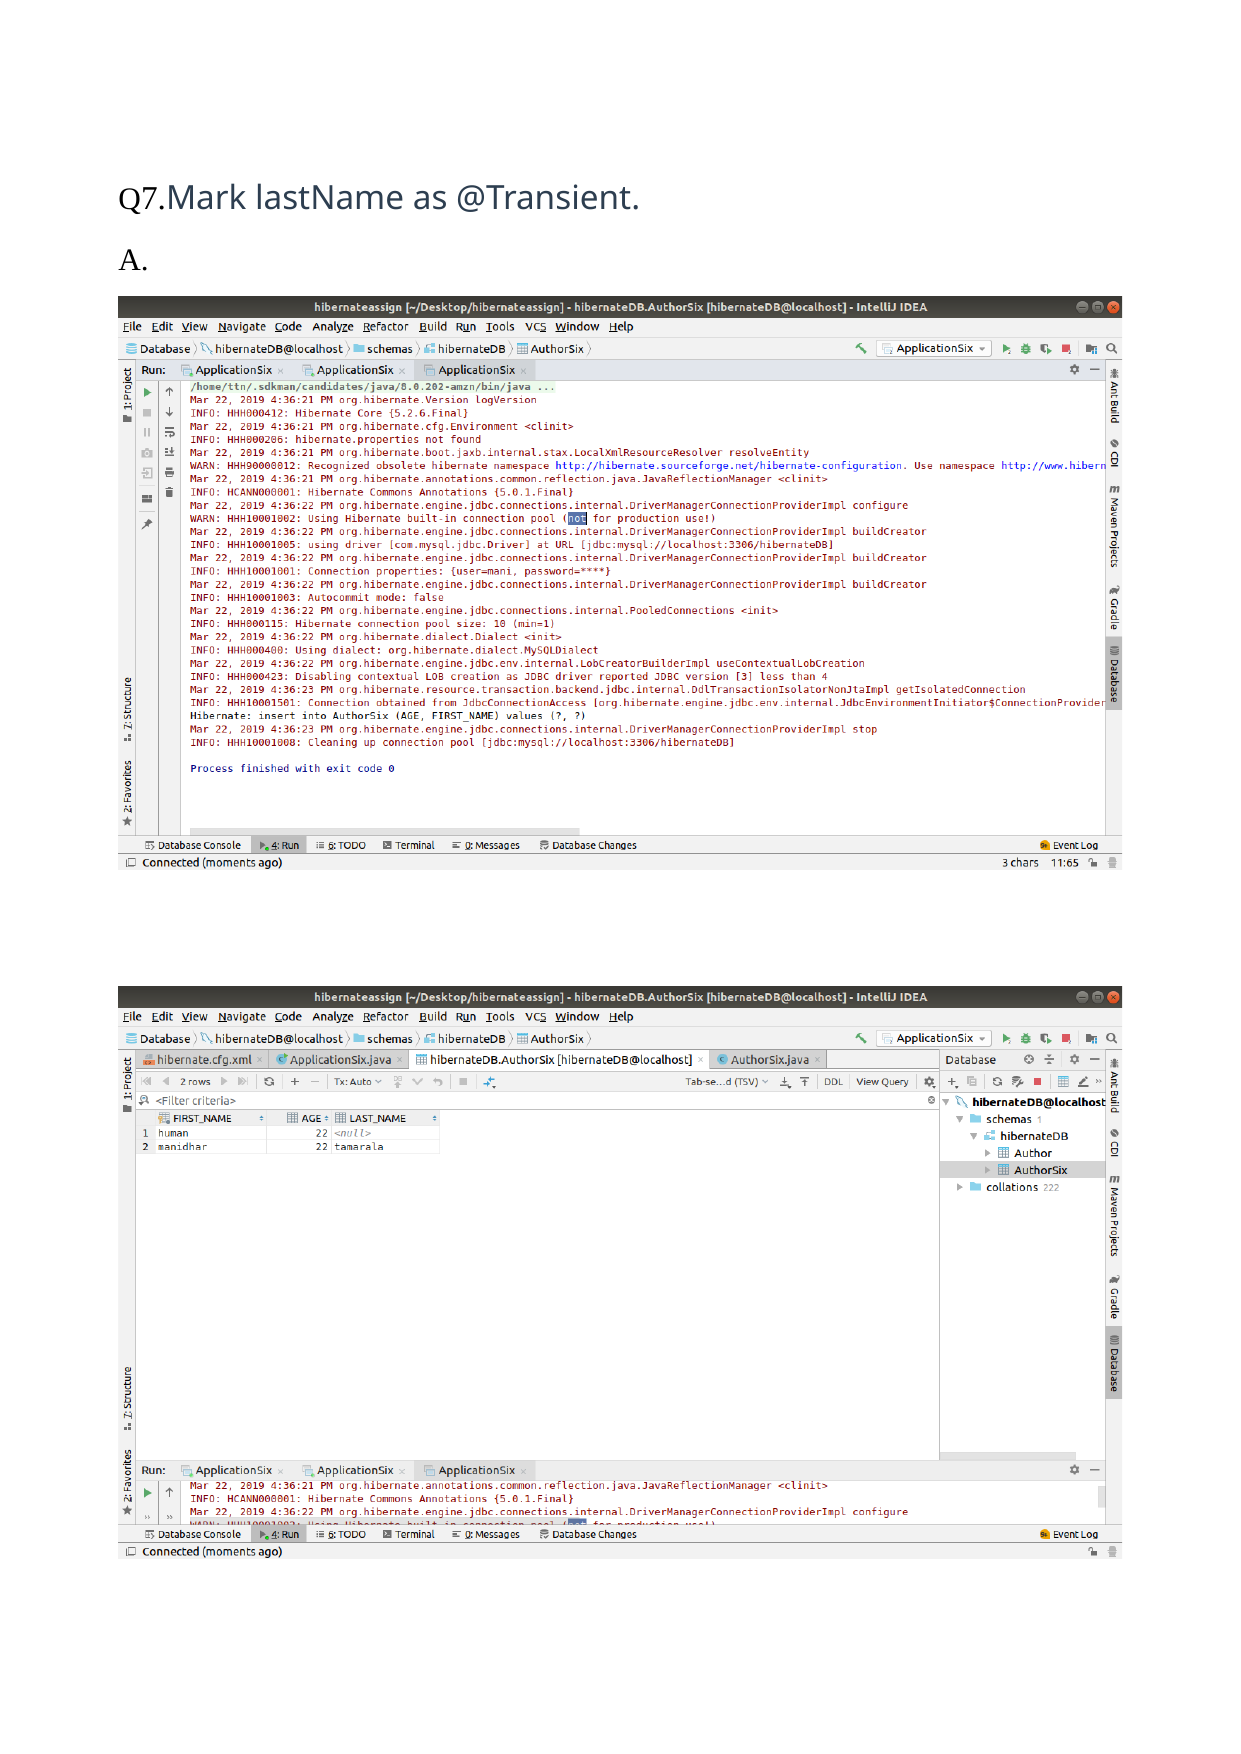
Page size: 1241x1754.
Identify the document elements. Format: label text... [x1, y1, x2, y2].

text A. [118, 241, 1122, 277]
picture [118, 296, 1123, 870]
picture [118, 986, 1123, 1559]
text Q7.Mark lastName as @Transient. [118, 174, 1122, 219]
